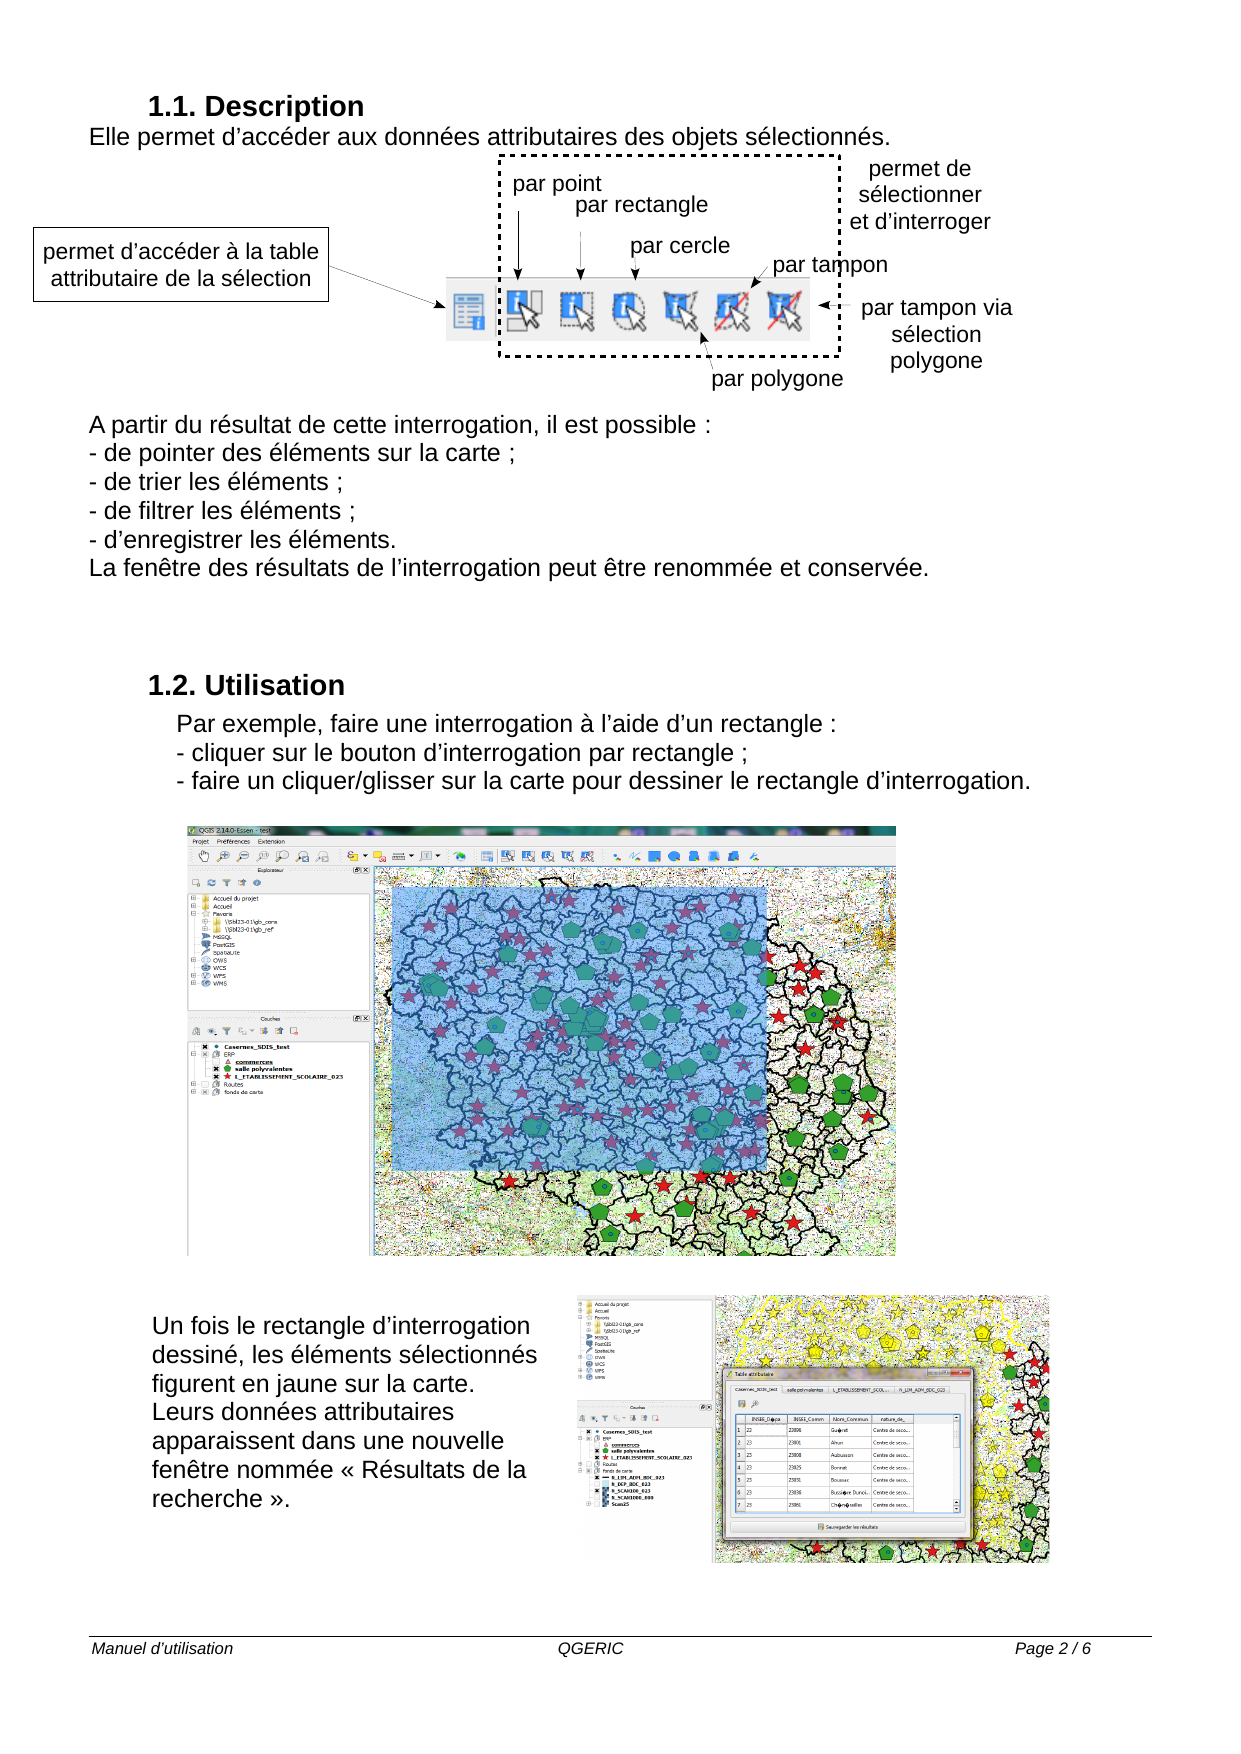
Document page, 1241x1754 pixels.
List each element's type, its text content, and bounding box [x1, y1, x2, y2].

text - de filtrer les éléments ; [88, 496, 1152, 524]
text - de pointer des éléments sur la carte ; [88, 438, 1152, 467]
picture [577, 1295, 1050, 1563]
picture [187, 826, 896, 1256]
subtitle Description [148, 88, 1152, 122]
text A partir du résultat de cette interrogation, il est possible : [88, 409, 1152, 438]
text La fenêtre des résultats de l’interrogation peut être renommée et conservée. [88, 553, 1152, 582]
text Elle permet d’accéder aux données attributaires des objets sélectionnés. [88, 122, 1152, 151]
text - d’enregistrer les éléments. [88, 524, 1152, 553]
text - de trier les éléments ; [88, 467, 1152, 496]
subtitle Utilisation [148, 668, 1152, 702]
